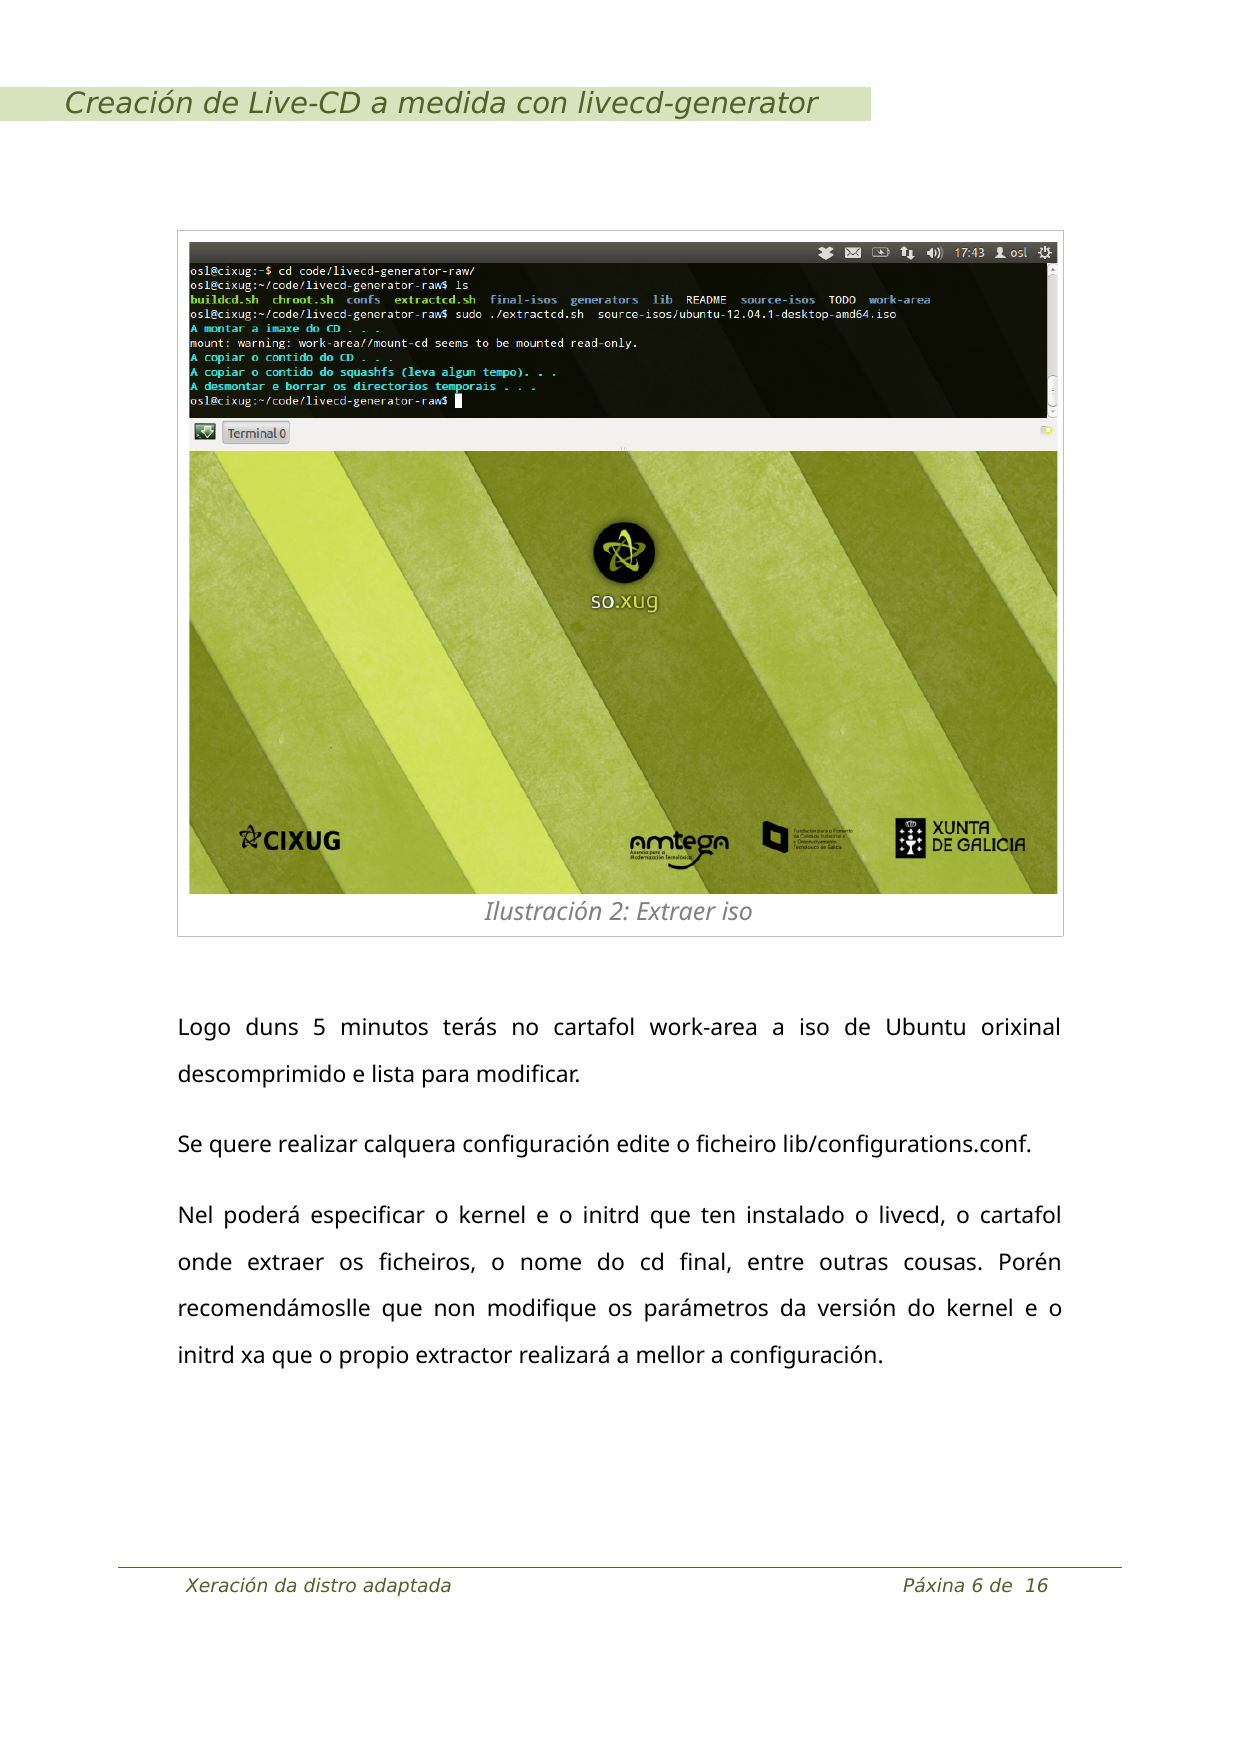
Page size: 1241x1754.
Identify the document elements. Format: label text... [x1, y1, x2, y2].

text Nel poderá especificar o kernel e o initrd que ten instalado o livecd, o cartafol onde extraer os ficheiros, o nome do cd final, entre outras cousas. Porén recomendámoslle que non modifique os parámetros da versión do kernel e o initrd xa que o propio extractor realizará a mellor a configuración. [177, 1199, 1063, 1371]
text Ilustración 2: Extraer iso [245, 894, 995, 927]
text [177, 201, 1063, 230]
text Logo duns 5 minutos terás no cartafol work-area a iso de Ubuntu orixinal descomprimido e lista para modificar. [177, 937, 1063, 1089]
text Se quere realizar calquera configuración edite o ficheiro lib/configurations.conf. [177, 1128, 1063, 1159]
picture [189, 242, 1058, 894]
text [178, 231, 1063, 936]
